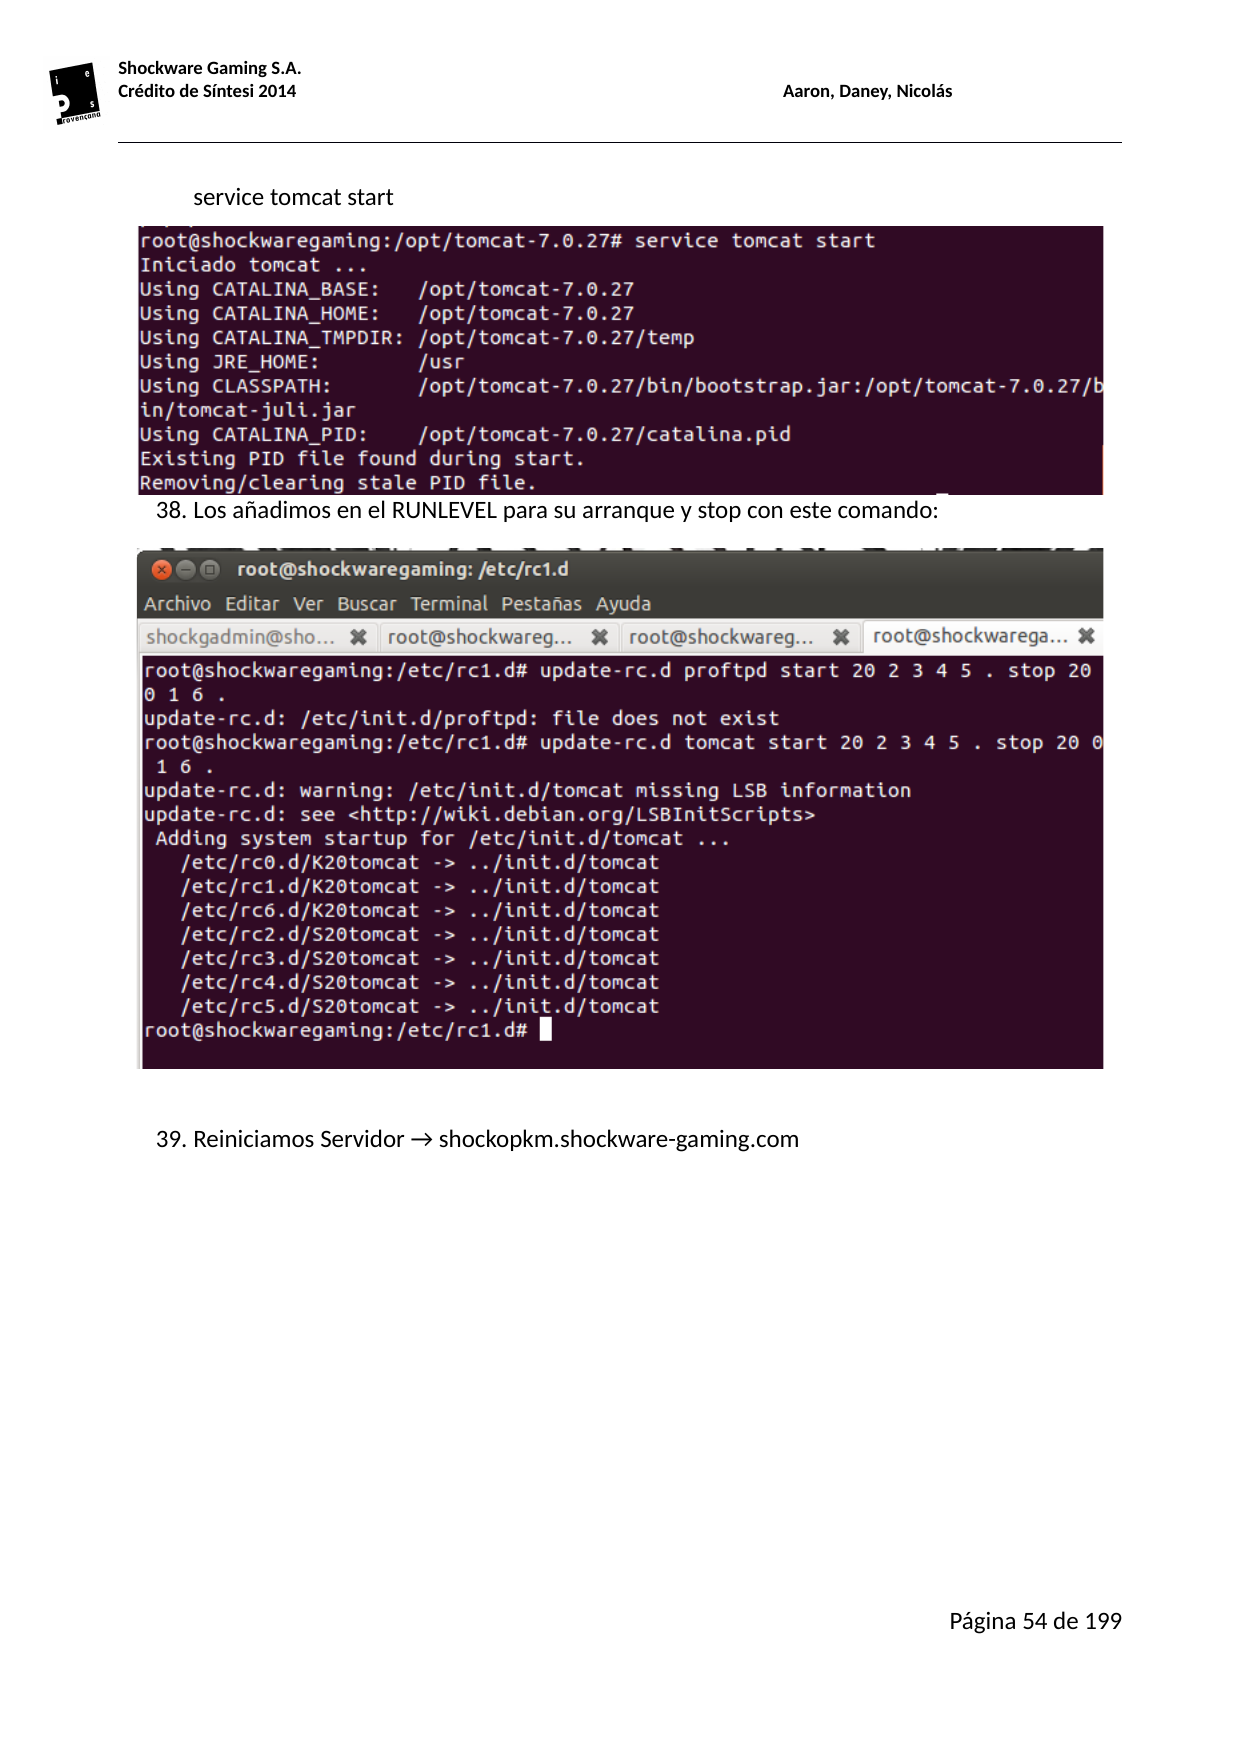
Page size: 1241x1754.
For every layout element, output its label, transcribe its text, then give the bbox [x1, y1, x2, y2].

picture [43, 56, 110, 130]
list Los añadimos en el RUNLEVEL para su arranque y stop con este comando: [156, 235, 1122, 525]
picture [136, 548, 1104, 1069]
list Reiniciamos Servidor → shockopkm.shockware-gaming.com [156, 1123, 1122, 1153]
list service tomcat start [156, 181, 1122, 212]
picture [136, 226, 1104, 495]
